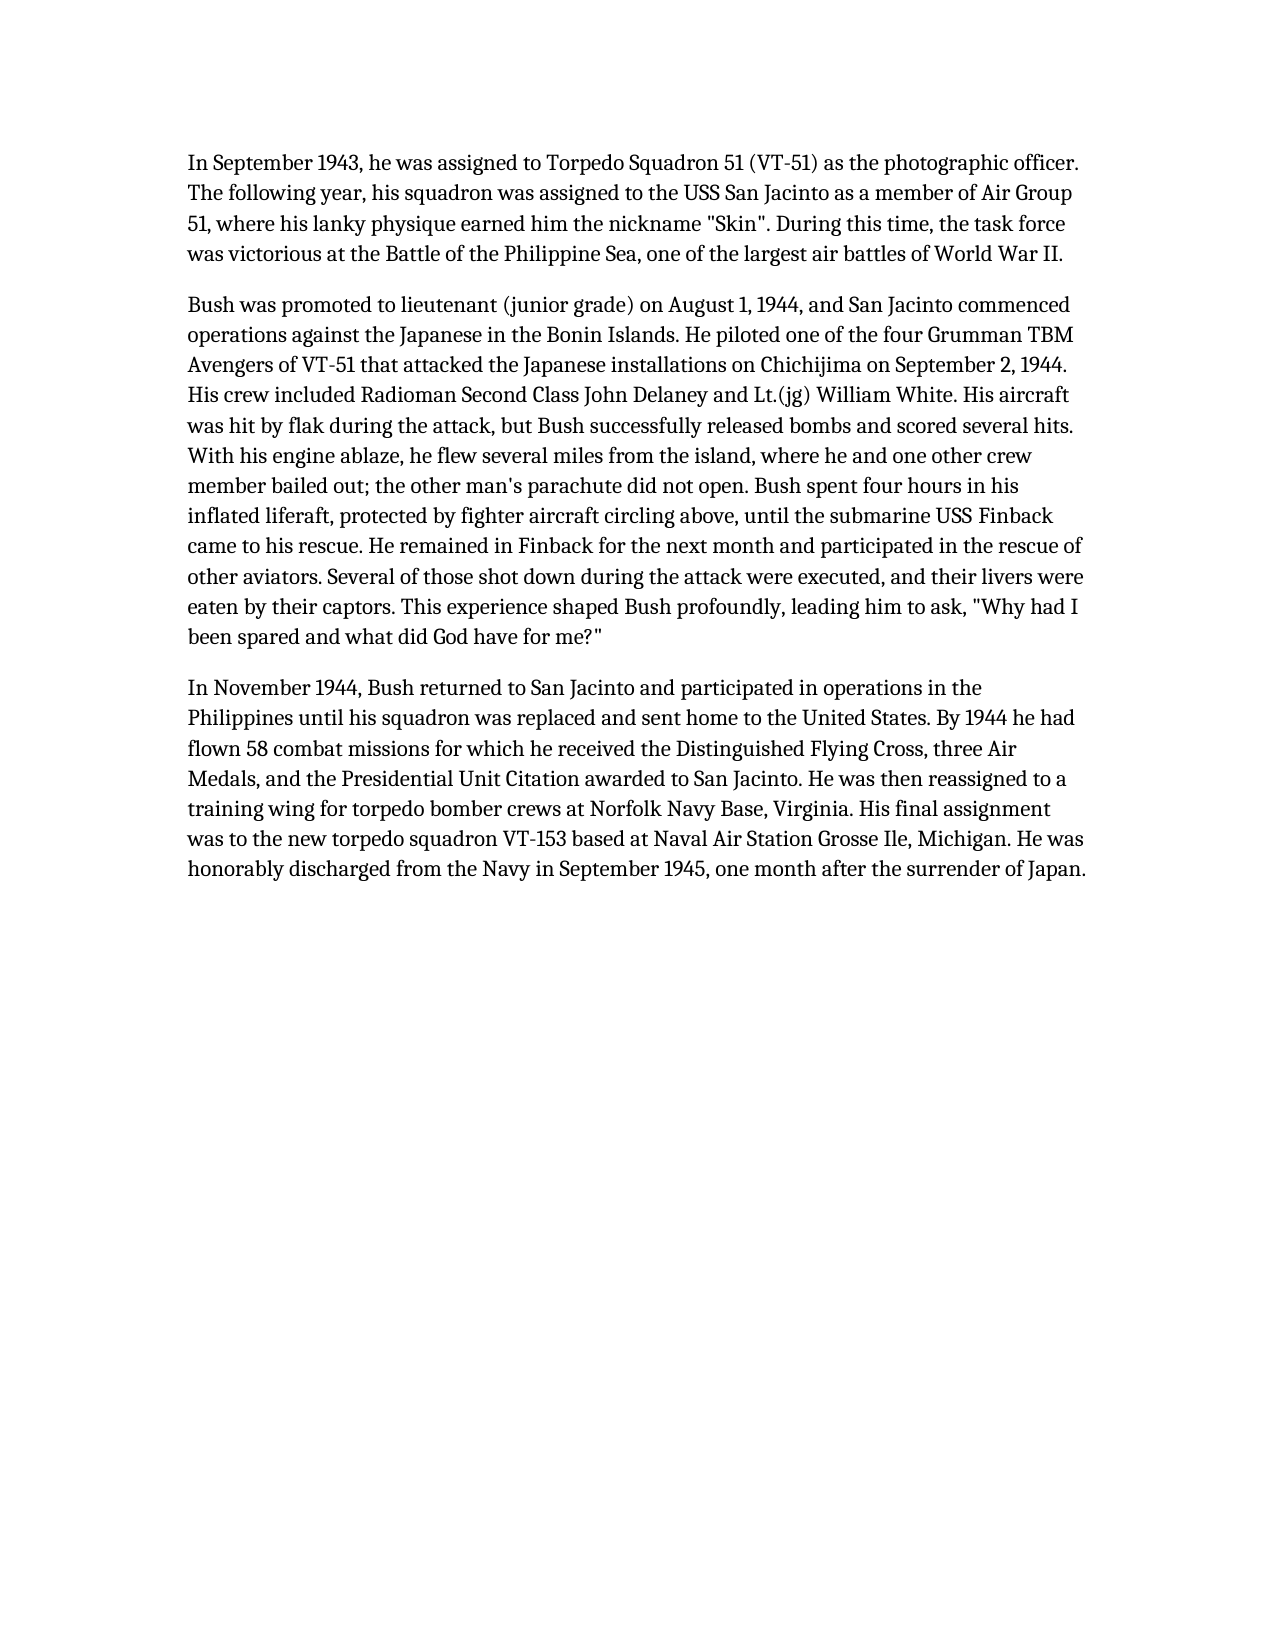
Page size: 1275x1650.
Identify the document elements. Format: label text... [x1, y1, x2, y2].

text In September 1943, he was assigned to Torpedo Squadron 51 (VT-51) as the photographic officer. The following year, his squadron was assigned to the USS San Jacinto as a member of Air Group 51, where his lanky physique earned him the nickname "Skin". During this time, the task force was victorious at the Battle of the Philippine Sea, one of the largest air battles of World War II. [187, 150, 1087, 267]
text In November 1944, Bush returned to San Jacinto and participated in operations in the Philippines until his squadron was replaced and sent home to the United States. By 1944 he had flown 58 combat missions for which he received the Distinguished Flying Cross, three Air Medals, and the Presidential Unit Citation awarded to San Jacinto. He was then reassigned to a training wing for torpedo bomber crews at Norfolk Navy Base, Virginia. His final assignment was to the new torpedo squadron VT-153 based at Naval Air Station Grosse Ile, Michigan. He was honorably discharged from the Navy in September 1945, one month after the surrender of Japan. [187, 675, 1087, 883]
text Bush was promoted to lieutenant (junior grade) on August 1, 1944, and San Jacinto commenced operations against the Japanese in the Bonin Islands. He piloted one of the four Grumman TBM Avengers of VT-51 that attacked the Japanese installations on Chichijima on September 2, 1944. His crew included Radioman Second Class John Delaney and Lt.(jg) William White. His aircraft was hit by flak during the attack, but Bush successfully released bombs and scored several hits. With his engine ablaze, he flew several miles from the island, where he and one other crew member bailed out; the other man's parachute did not open. Bush spent four hours in his inflated liferaft, protected by fighter aircraft circling above, until the submarine USS Finback came to his rescue. He remained in Finback for the next month and participated in the rescue of other aviators. Several of those shot down during the attack were executed, and their livers were eaten by their captors. This experience shaped Bush profoundly, leading him to ask, "Why had I been spared and what did God have for me?" [187, 292, 1087, 650]
